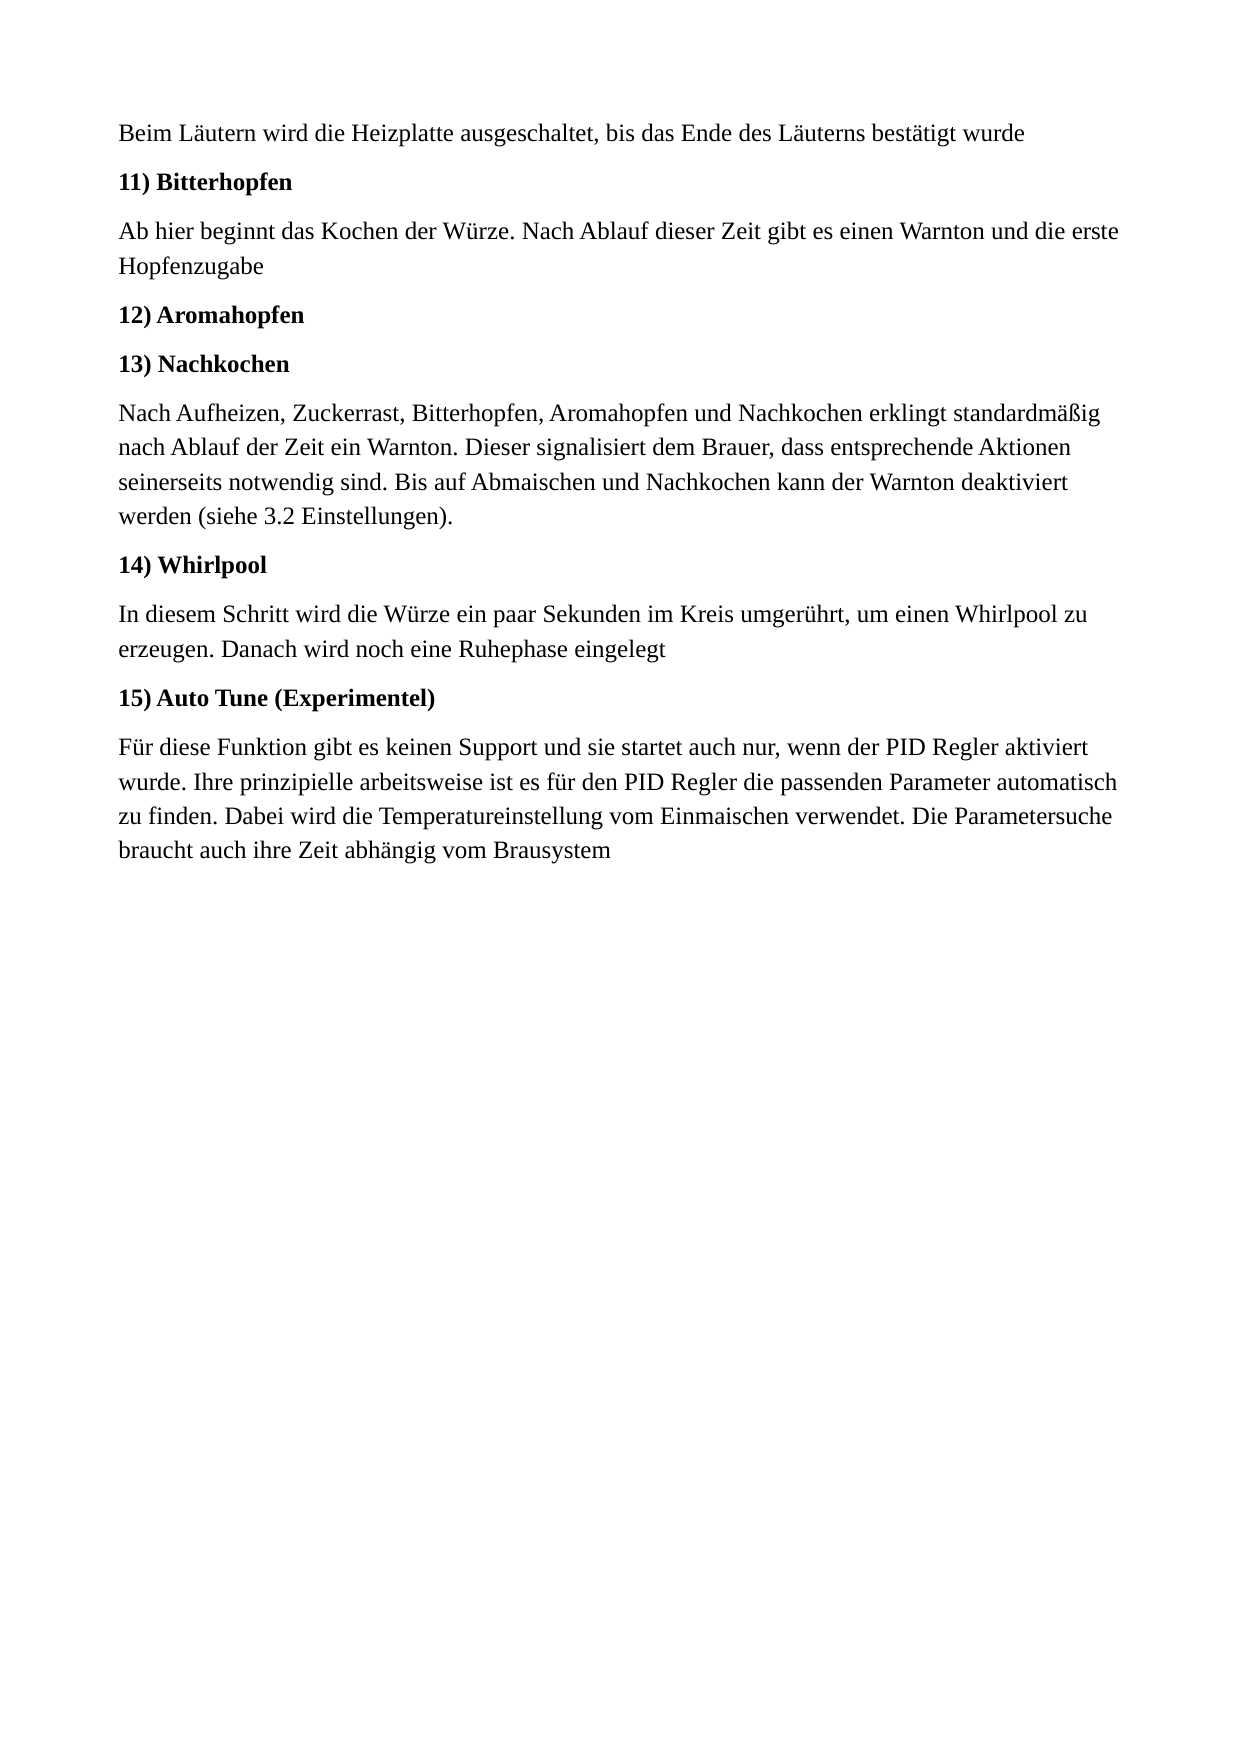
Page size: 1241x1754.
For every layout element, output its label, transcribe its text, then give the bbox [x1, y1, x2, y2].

text 13) Nachkochen [118, 349, 1122, 378]
text 11) Bitterhopfen [118, 167, 1122, 196]
text Für diese Funktion gibt es keinen Support und sie startet auch nur, wenn der PID Regler aktiviert wurde. Ihre prinzipielle arbeitsweise ist es für den PID Regler die passenden Parameter automatisch zu finden. Dabei wird die Temperatureinstellung vom Einmaischen verwendet. Die Parametersuche braucht auch ihre Zeit abhängig vom Brausystem [118, 732, 1122, 864]
text In diesem Schritt wird die Würze ein paar Sekunden im Kreis umgerührt, um einen Whirlpool zu erzeugen. Danach wird noch eine Ruhephase eingelegt [118, 599, 1122, 663]
text 15) Auto Tune (Experimentel) [118, 683, 1122, 712]
text Ab hier beginnt das Kochen der Würze. Nach Ablauf dieser Zeit gibt es einen Warnton und die erste Hopfenzugabe [118, 216, 1122, 279]
text Beim Läutern wird die Heizplatte ausgeschaltet, bis das Ende des Läuterns bestätigt wurde [118, 118, 1122, 147]
text 12) Aromahopfen [118, 300, 1122, 328]
text 14) Whirlpool [118, 550, 1122, 579]
text Nach Aufheizen, Zuckerrast, Bitterhopfen, Aromahopfen und Nachkochen erklingt standardmäßig nach Ablauf der Zeit ein Warnton. Dieser signalisiert dem Brauer, dass entsprechende Aktionen seinerseits notwendig sind. Bis auf Abmaischen und Nachkochen kann der Warnton deaktiviert werden (siehe 3.2 Einstellungen). [118, 398, 1122, 530]
